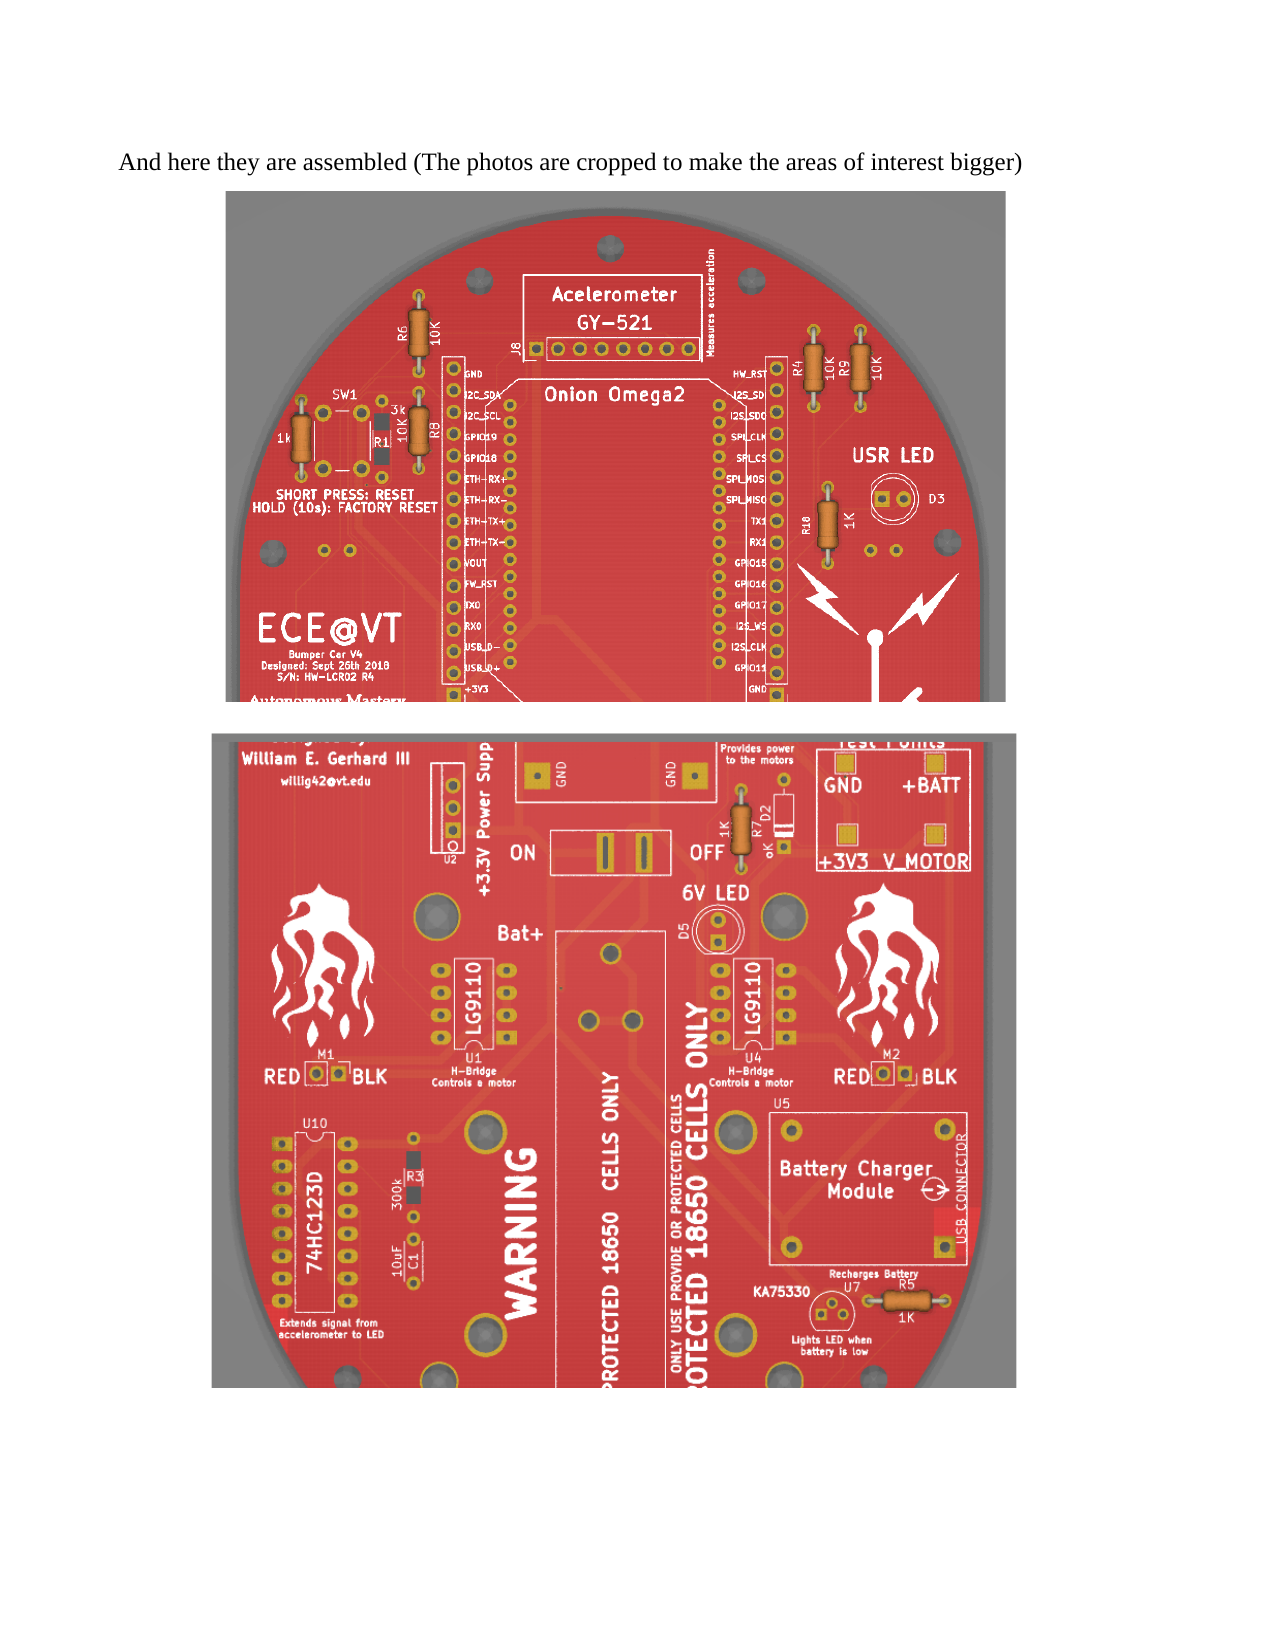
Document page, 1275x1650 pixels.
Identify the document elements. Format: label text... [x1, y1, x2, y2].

picture [211, 733, 1017, 1388]
text And here they are assembled (The photos are cropped to make the areas of interest bigger) [118, 147, 1157, 176]
picture [225, 191, 1006, 702]
